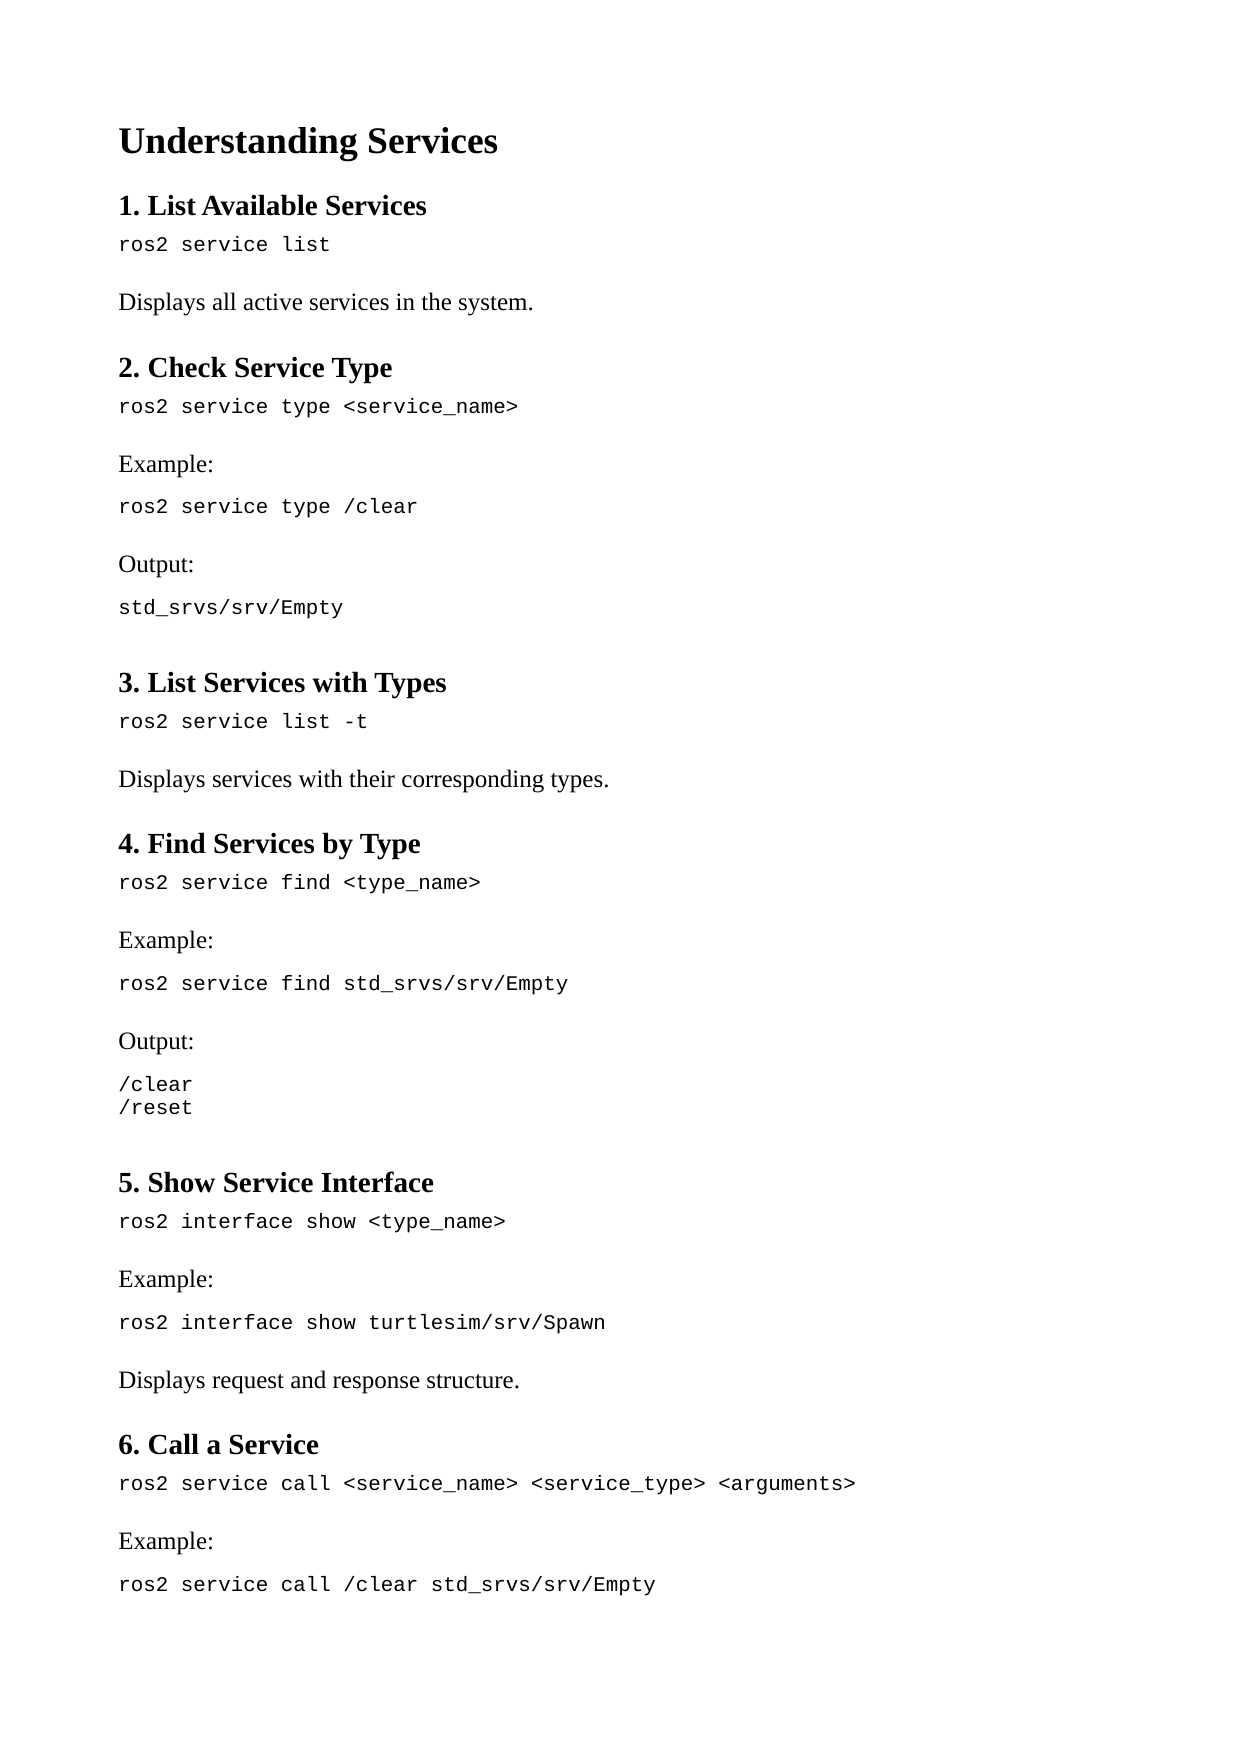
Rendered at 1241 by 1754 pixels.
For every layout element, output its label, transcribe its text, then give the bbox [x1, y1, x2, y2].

text ros2 service type <service_name> [118, 396, 1122, 419]
subtitle 4. Find Services by Type [118, 826, 1122, 860]
text std_srvs/srv/Empty [118, 597, 1122, 621]
text /reset [118, 1097, 1122, 1121]
text Example: [118, 449, 1122, 478]
text Displays all active services in the system. [118, 287, 1122, 316]
text ros2 service call <service_name> <service_type> <arguments> [118, 1473, 1122, 1497]
text Displays services with their corresponding types. [118, 764, 1122, 793]
subtitle 6. Call a Service [118, 1427, 1122, 1461]
text Displays request and response structure. [118, 1365, 1122, 1394]
text ros2 interface show turtlesim/srv/Spawn [118, 1312, 1122, 1336]
subtitle 1. List Available Services [118, 188, 1122, 222]
text ros2 service type /clear [118, 496, 1122, 520]
text Example: [118, 1526, 1122, 1555]
text Output: [118, 1026, 1122, 1055]
text Example: [118, 1264, 1122, 1293]
text ros2 service list [118, 234, 1122, 258]
text /clear [118, 1074, 1122, 1097]
text Output: [118, 549, 1122, 578]
text ros2 service find std_srvs/srv/Empty [118, 973, 1122, 997]
text ros2 service call /clear std_srvs/srv/Empty [118, 1574, 1122, 1598]
text ros2 service find <type_name> [118, 872, 1122, 896]
subtitle 5. Show Service Interface [118, 1165, 1122, 1199]
text Example: [118, 925, 1122, 954]
subtitle 3. List Services with Types [118, 665, 1122, 698]
text ros2 service list -t [118, 711, 1122, 734]
subtitle 2. Check Service Type [118, 350, 1122, 383]
subtitle Understanding Services [118, 118, 1122, 161]
text ros2 interface show <type_name> [118, 1211, 1122, 1235]
